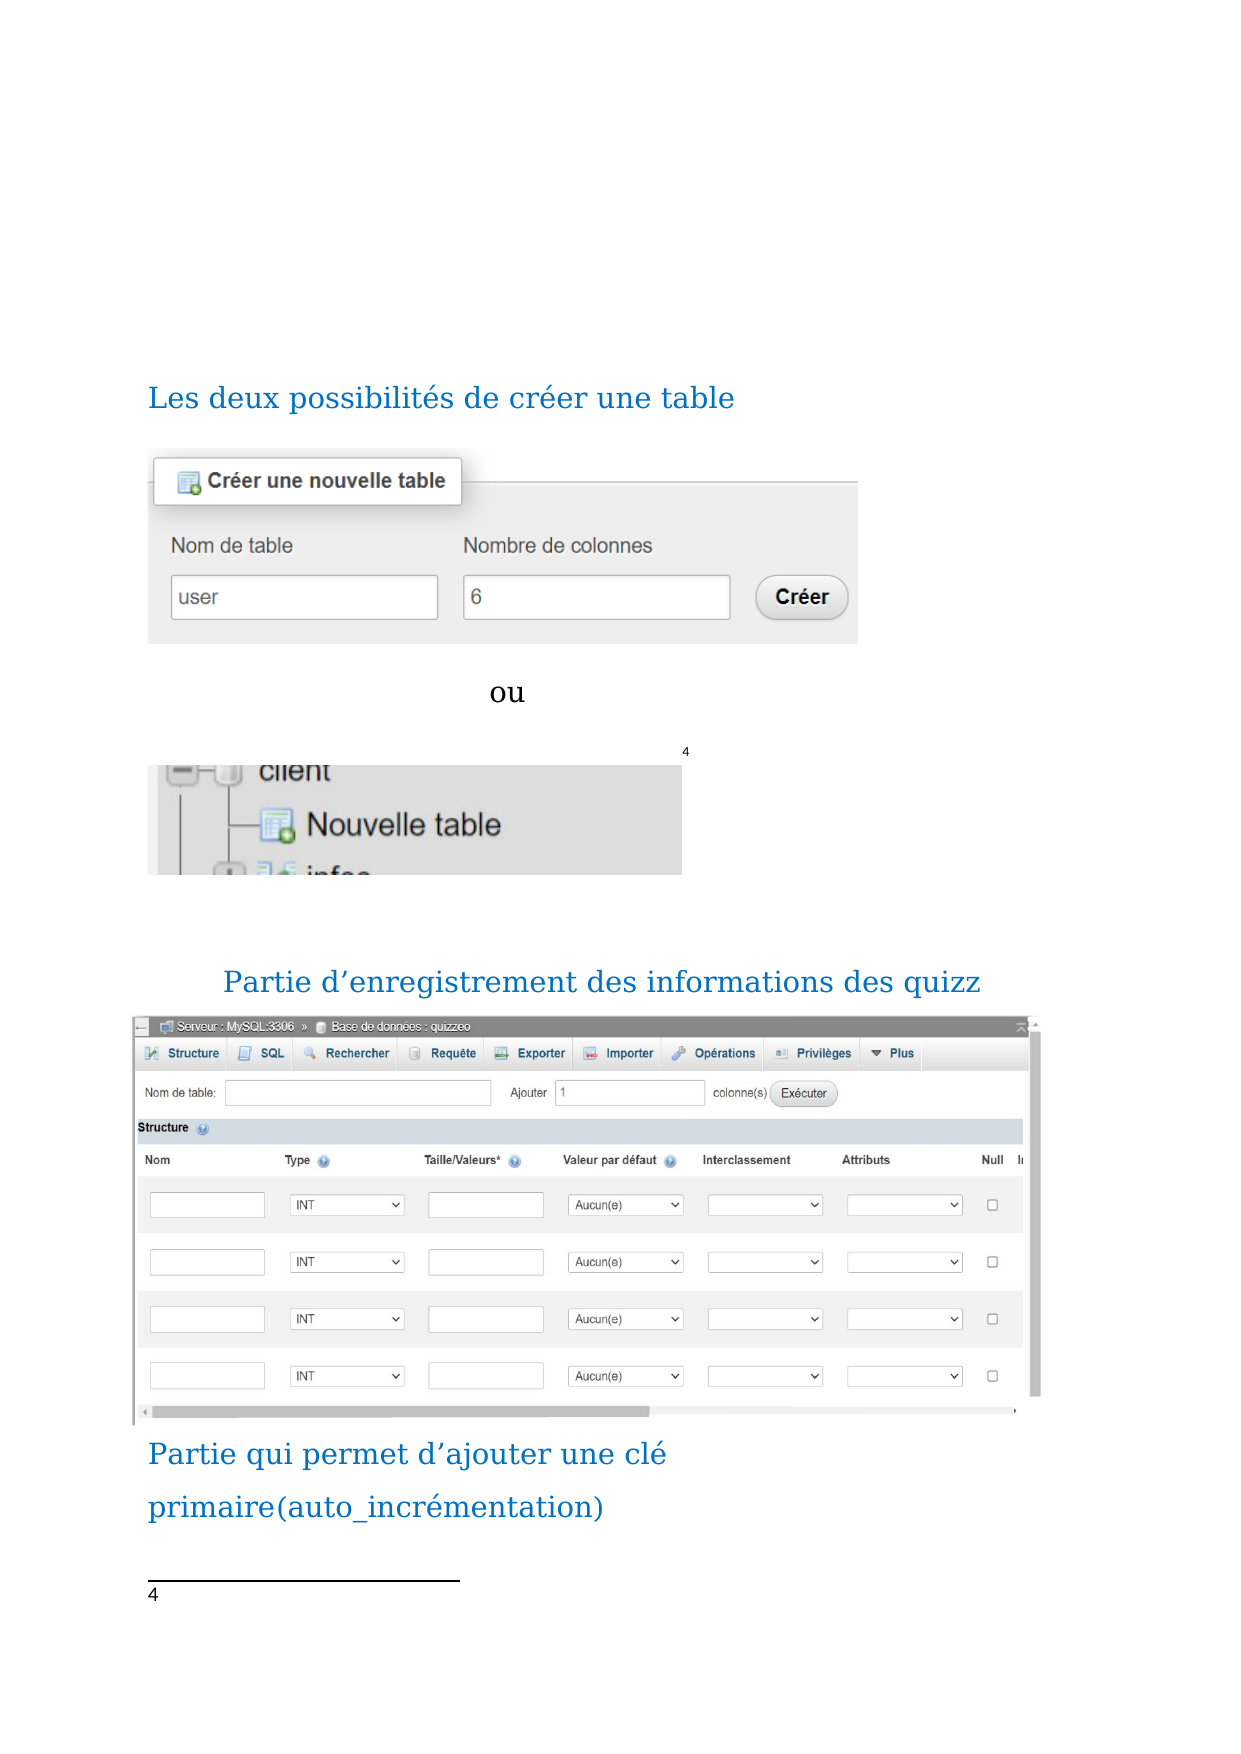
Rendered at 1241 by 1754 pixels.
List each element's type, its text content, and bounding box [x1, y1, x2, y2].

text Partie qui permet d’ajouter une clé primaire(auto_incrémentation) [148, 1033, 1093, 1523]
text ou [148, 674, 1093, 709]
list Partie d’enregistrement des informations des quizz [223, 964, 1093, 999]
text Les deux possibilités de créer une table [148, 379, 1093, 414]
